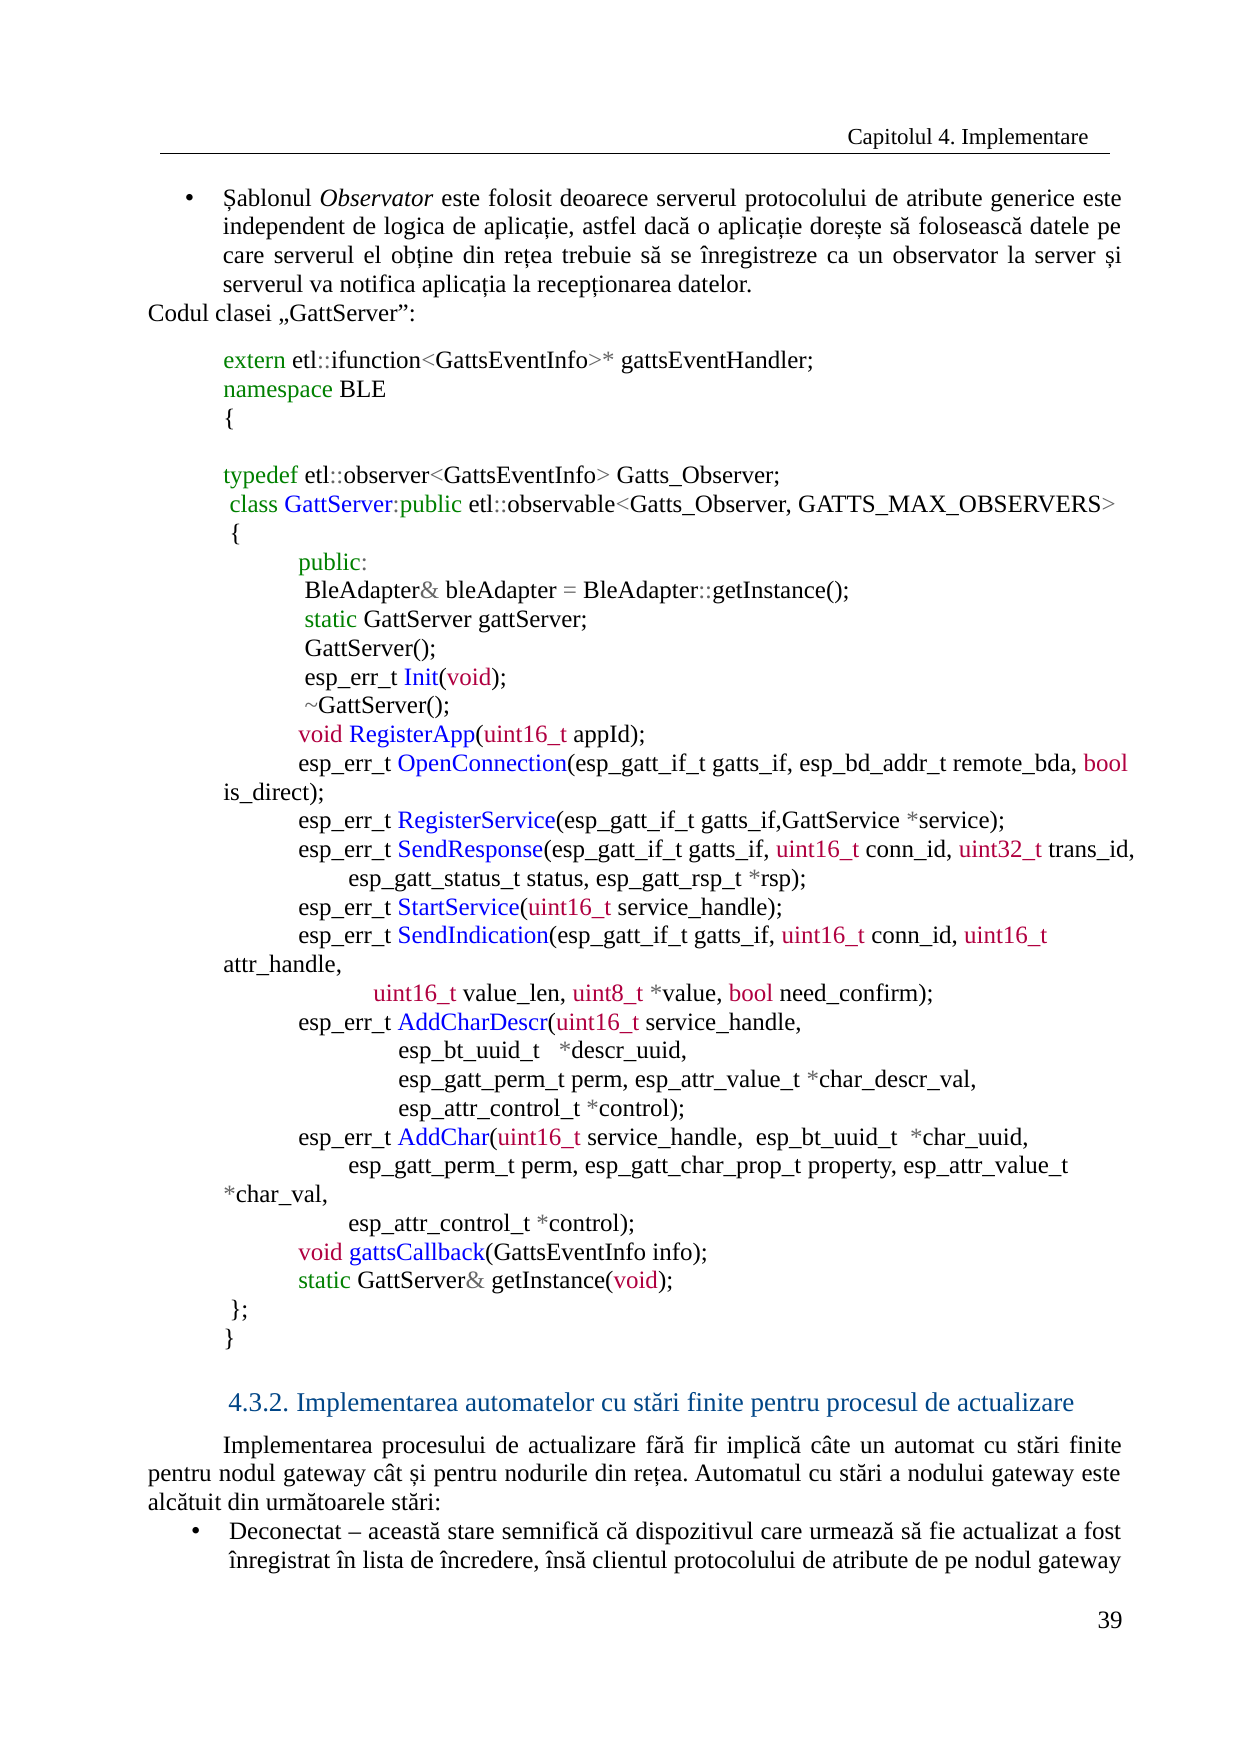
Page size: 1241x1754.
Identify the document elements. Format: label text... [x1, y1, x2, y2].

list Șablonul Observator este folosit deoarece serverul protocolului de atribute generice este independent de logica de aplicație, astfel dacă o aplicație dorește să folosească datele pe care serverul el obține din rețea trebuie să se înregistreze ca un observator la server și serverul va notifica aplicația la recepționarea datelor. [185, 183, 1122, 298]
subtitle Implementarea automatelor cu stări finite pentru procesul de actualizare [221, 1386, 1122, 1417]
list Deconectat – această stare semnifică că dispozitivul care urmează să fie actualizat a fost înregistrat în lista de încredere, însă clientul protocolului de atribute de pe nodul gateway [191, 1516, 1122, 1573]
text Codul clasei „GattServer”: [148, 298, 1122, 326]
text Implementarea procesului de actualizare fără fir implică câte un automat cu stări finite pentru nodul gateway cât și pentru nodurile din rețea. Automatul cu stări a nodului gateway este alcătuit din următoarele stări: [148, 1430, 1122, 1516]
